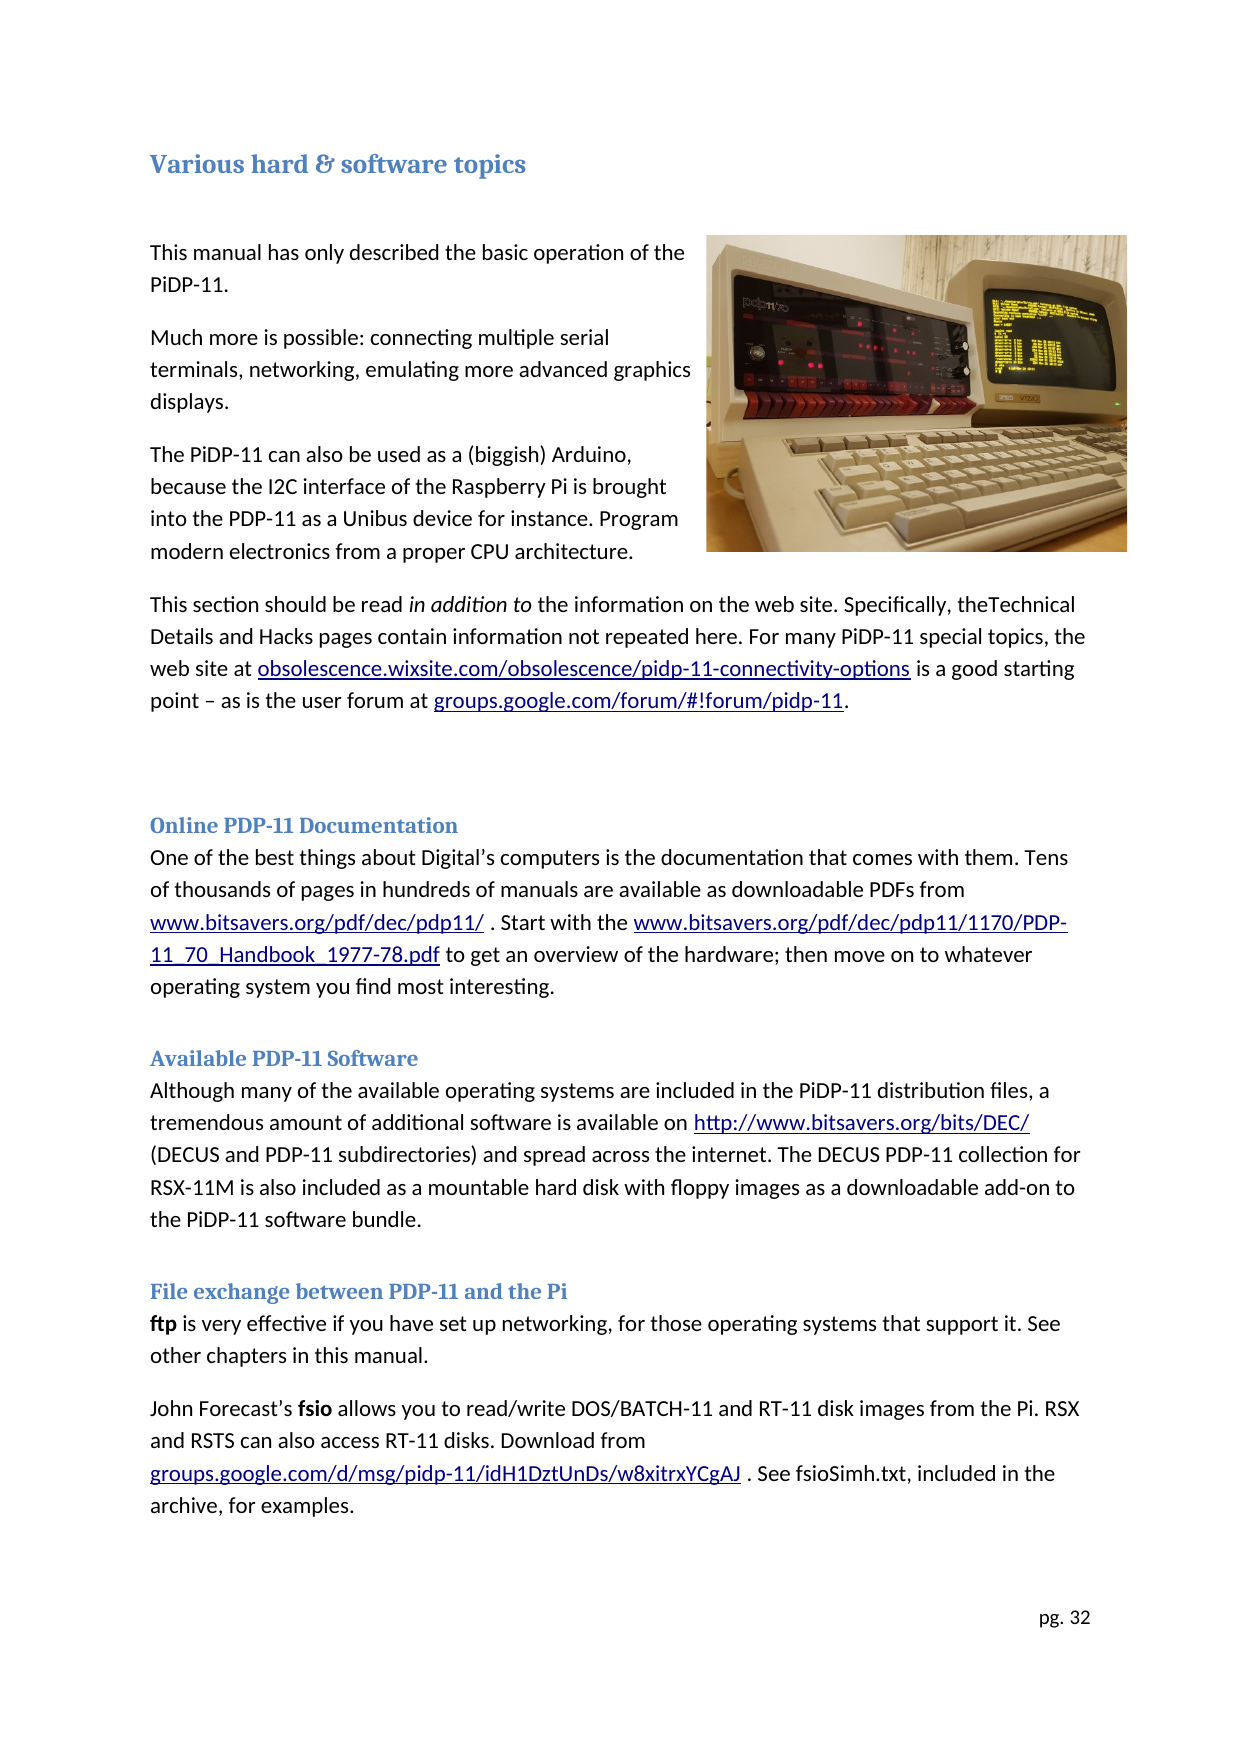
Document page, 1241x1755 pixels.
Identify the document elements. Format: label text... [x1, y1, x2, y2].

text ftp is very effective if you have set up networking, for those operating systems that support it. See other chapters in this manual. [150, 1309, 1090, 1369]
text John Forecast’s fsio allows you to read/write DOS/BATCH-11 and RT-11 disk images from the Pi. RSX and RSTS can also access RT-11 disks. Download from groups.google.com/d/msg/pidp-11/idH1DztUnDs/w8xitrxYCgAJ . See fsioSimh.txt, included in the archive, for examples. [150, 1394, 1090, 1519]
text Although many of the available operating systems are included in the PiDP-11 distribution files, a tremendous amount of additional software is available on http://www.bitsavers.org/bits/DEC/ (DECUS and PDP-11 subdirectories) and spread across the internet. The DECUS PDP-11 collection for RSX-11M is also included as a mountable hard disk with floppy images as a downloadable add-on to the PiDP-11 software bundle. [150, 1076, 1090, 1233]
text One of the best things about Digital’s computers is the documentation that comes with them. Tens of thousands of pages in hundreds of manuals are available as downloadable PDFs from www.bitsavers.org/pdf/dec/pdp11/ . Start with the www.bitsavers.org/pdf/dec/pdp11/1170/PDP-11_70_Handbook_1977-78.pdf to get an overview of the hardware; then move on to whatever operating system you find most interesting. [150, 843, 1090, 1000]
subtitle Various hard & software topics [150, 149, 1090, 180]
text This manual has only described the basic operation of the PiDP-11. [150, 238, 706, 298]
text This section should be read in addition to the information on the web site. Specifically, theTechnical Details and Hacks pages contain information not repeated here. For many PiDP-11 special topics, the web site at obsolescence.wixsite.com/obsolescence/pidp-11-connectivity-options is a good starting point – as is the user forum at groups.google.com/forum/#!forum/pidp-11. [150, 590, 1090, 714]
text The PiDP-11 can also be used as a (biggish) Arduino, because the I2C interface of the Raspberry Pi is brought into the PDP-11 as a Unibus device for instance. Program modern electronics from a proper CPU architecture. [150, 440, 1090, 565]
subtitle Online PDP-11 Documentation [150, 813, 1090, 839]
subtitle File exchange between PDP-11 and the Pi [150, 1279, 1090, 1305]
picture [706, 235, 1128, 552]
subtitle Available PDP-11 Software [150, 1046, 1090, 1072]
text Much more is possible: connecting multiple serial terminals, networking, emulating more advanced graphics displays. [150, 323, 706, 415]
